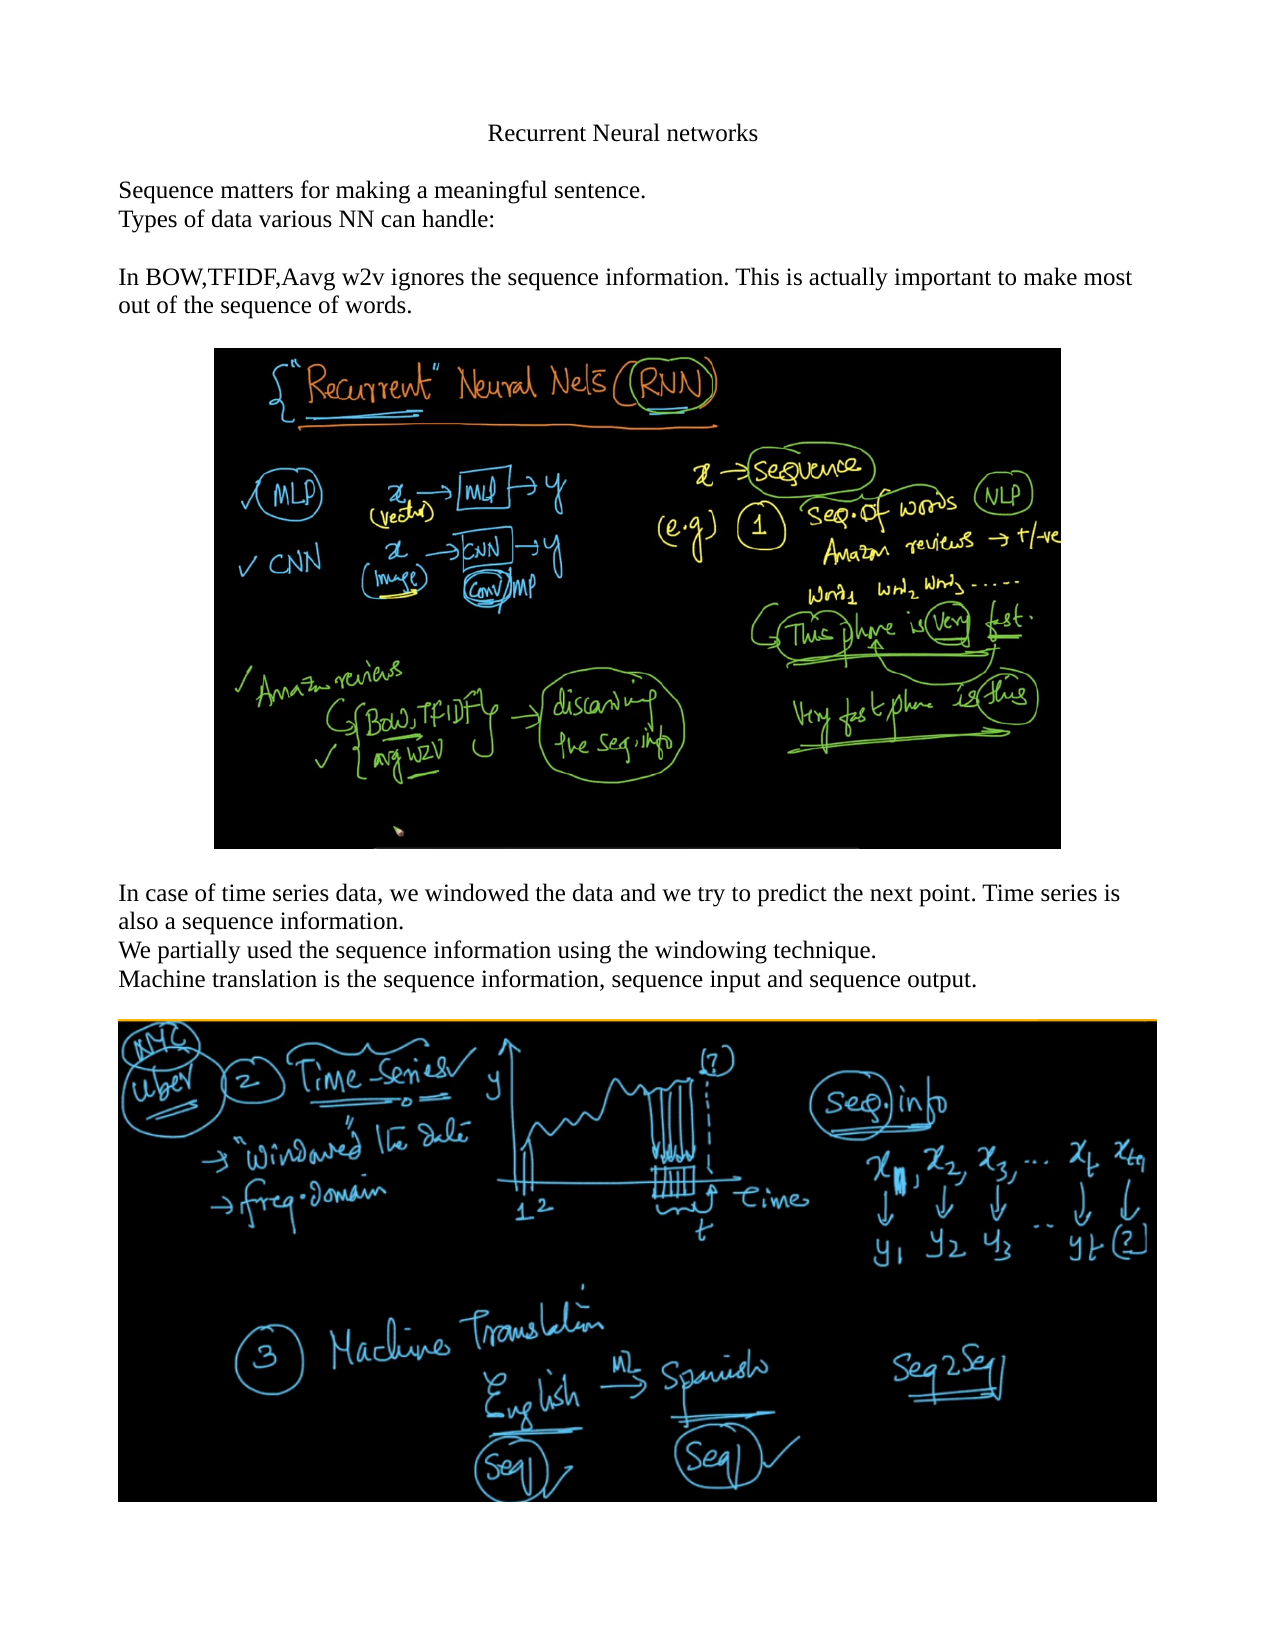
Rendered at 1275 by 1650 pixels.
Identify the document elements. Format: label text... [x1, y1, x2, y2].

text Machine translation is the sequence information, sequence input and sequence output. [118, 964, 1157, 993]
text Sequence matters for making a meaningful sentence. [118, 176, 1157, 204]
text In case of time series data, we windowed the data and we try to predict the next point. Time series is also a sequence information. [118, 878, 1157, 935]
picture [118, 1019, 1157, 1502]
picture [214, 348, 1061, 849]
text We partially used the sequence information using the windowing technique. [118, 935, 1157, 964]
text Types of data various NN can handle: [118, 204, 1157, 233]
text Recurrent Neural networks [118, 118, 1157, 147]
text In BOW,TFIDF,Aavg w2v ignores the sequence information. This is actually important to make most out of the sequence of words. [118, 262, 1157, 319]
